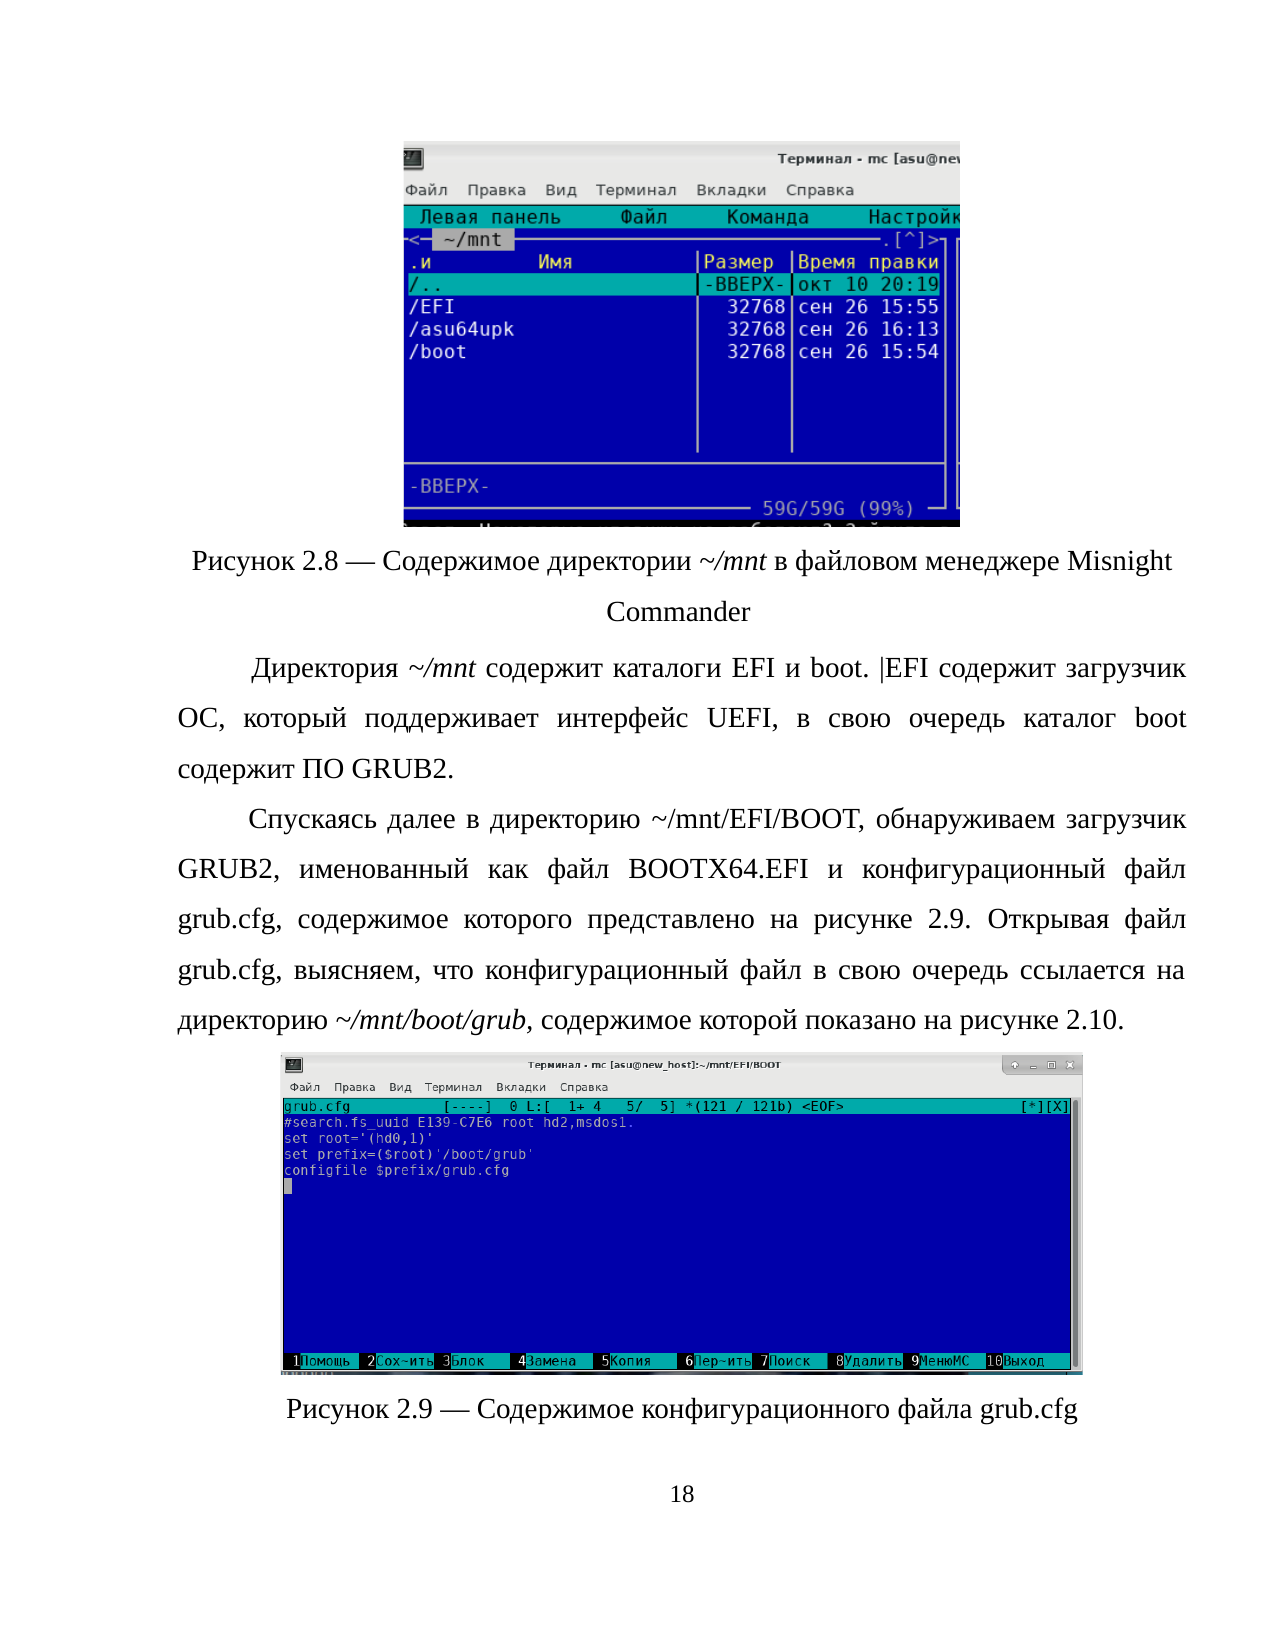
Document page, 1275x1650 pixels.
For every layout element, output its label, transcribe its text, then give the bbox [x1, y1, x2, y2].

text Директория ~/mnt содержит каталоги EFI и boot. |EFI содержит загрузчик ОС, который поддерживает интерфейс UEFI, в свою очередь каталог boot содержит ПО GRUB2. [177, 650, 1186, 784]
text Спускаясь далее в директорию ~/mnt/EFI/BOOT, обнаруживаем загрузчик GRUB2, именованный как файл BOOTX64.EFI и конфигурационный файл grub.cfg, содержимое которого представлено на рисунке 2.9. Открывая файл grub.cfg, выясняем, что конфигурационный файл в свою очередь ссылается на директорию ~/mnt/boot/grub, содержимое которой показано на рисунке 2.10. [177, 801, 1186, 1036]
text Рисунок 2.8 — Содержимое директории ~/mnt в файловом менеджере Misnight Commander [177, 142, 1186, 627]
text Рисунок 2.9 — Содержимое конфигурационного файла grub.cfg [177, 1064, 1186, 1424]
